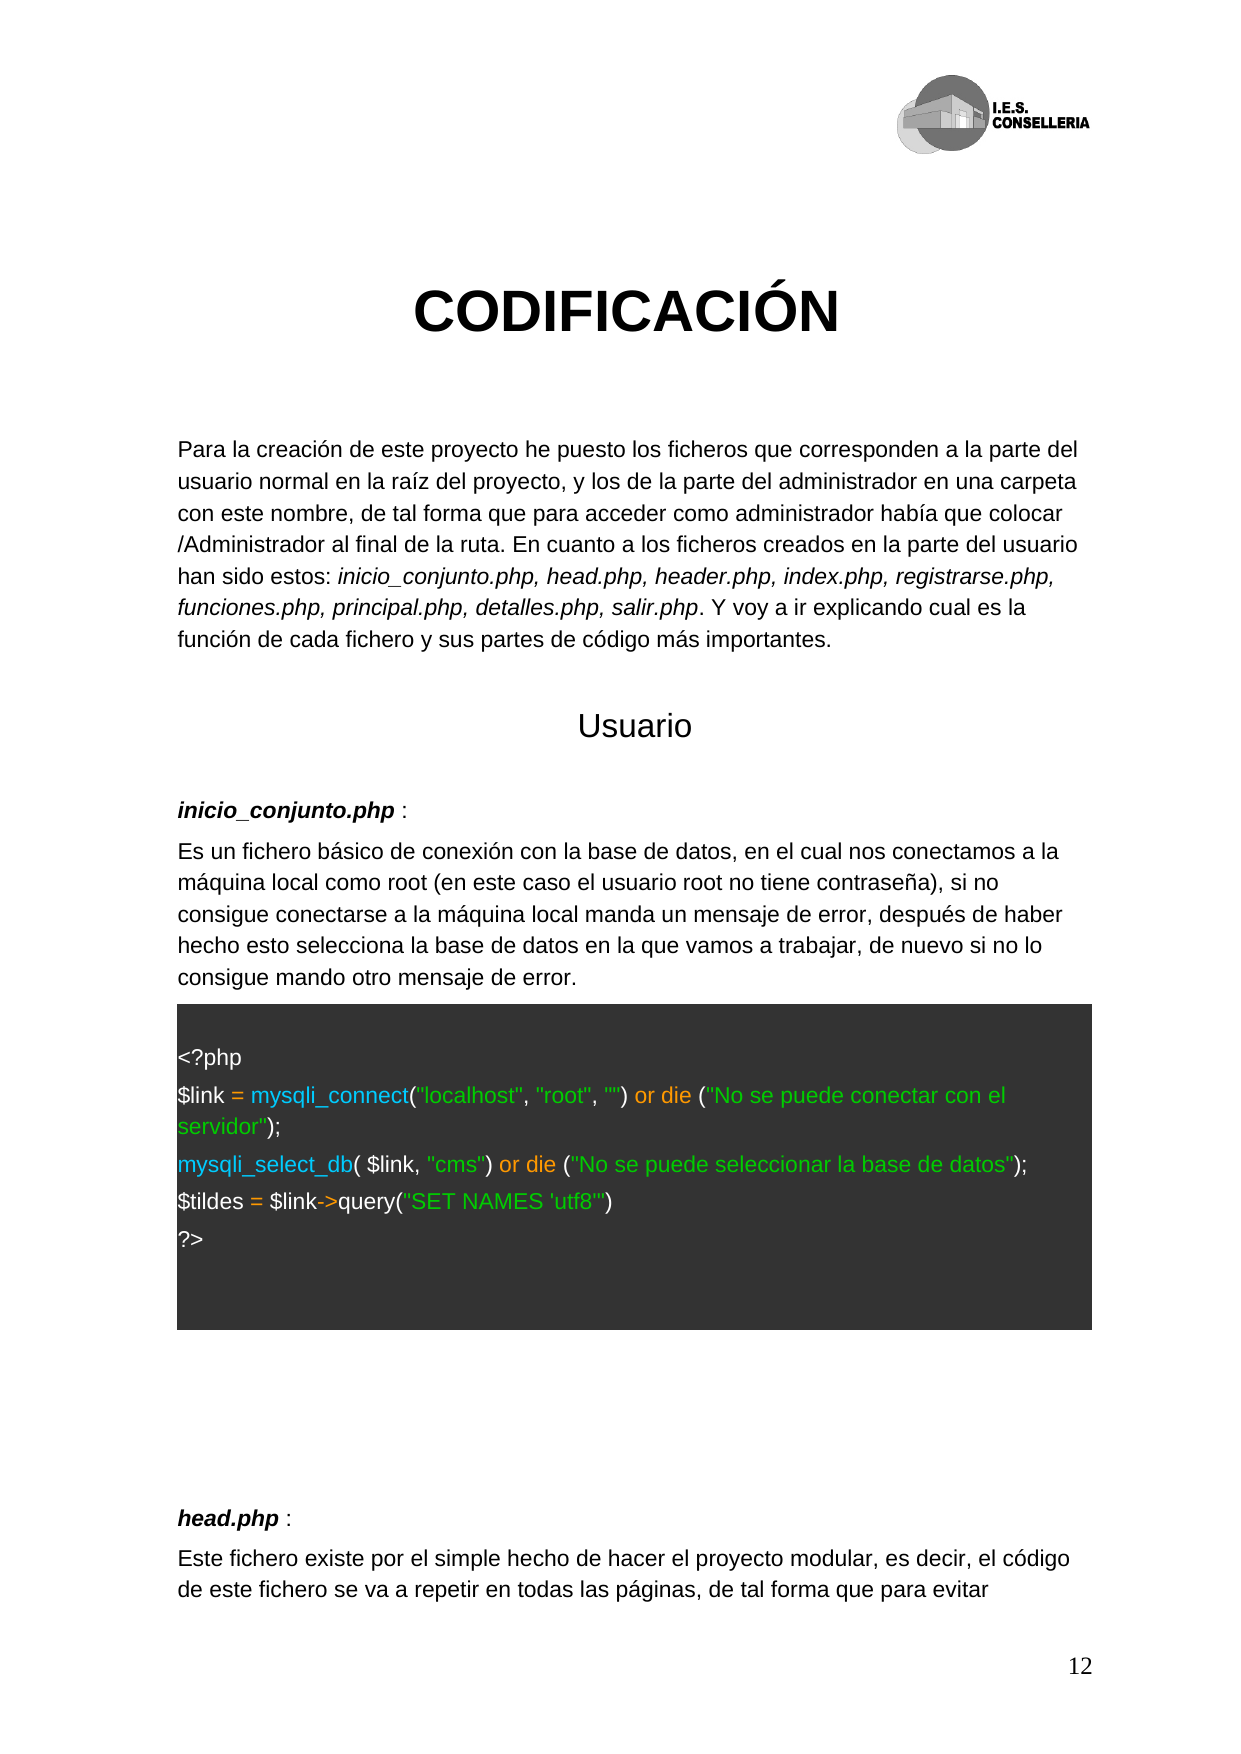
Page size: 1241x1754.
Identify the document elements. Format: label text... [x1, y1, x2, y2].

picture [894, 73, 1093, 155]
text head.php : [177, 1504, 1092, 1531]
subtitle Usuario [177, 706, 1092, 745]
title CODIFICACIÓN [177, 276, 1092, 343]
text <?php [177, 1044, 1092, 1071]
text $tildes = $link->query("SET NAMES 'utf8'") [177, 1188, 1092, 1215]
text ?> [177, 1226, 1092, 1252]
text inicio_conjunto.php : [177, 797, 1092, 824]
text Para la creación de este proyecto he puesto los ficheros que corresponden a la parte del usuario normal en la raíz del proyecto, y los de la parte del administrador en una carpeta con este nombre, de tal forma que para acceder como administrador había que colocar /Administrador al final de la ruta. En cuanto a los ficheros creados en la parte del usuario han sido estos: inicio_conjunto.php, head.php, header.php, index.php, registrarse.php, funciones.php, principal.php, detalles.php, salir.php. Y voy a ir explicando cual es la función de cada fichero y sus partes de código más importantes. [177, 436, 1092, 652]
text Este fichero existe por el simple hecho de hacer el proyecto modular, es decir, el código de este fichero se va a repetir en todas las páginas, de tal forma que para evitar [177, 1545, 1092, 1603]
text Es un fichero básico de conexión con la base de datos, en el cual nos conectamos a la máquina local como root (en este caso el usuario root no tiene contraseña), si no consigue conectarse a la máquina local manda un mensaje de error, después de haber hecho esto selecciona la base de datos en la que vamos a trabajar, de nuevo si no lo consigue mando otro mensaje de error. [177, 838, 1092, 990]
text $link = mysqli_connect("localhost", "root", "") or die ("No se puede conectar con el servidor"); [177, 1082, 1092, 1140]
text mysqli_select_db( $link, "cms") or die ("No se puede seleccionar la base de datos"); [177, 1151, 1092, 1177]
